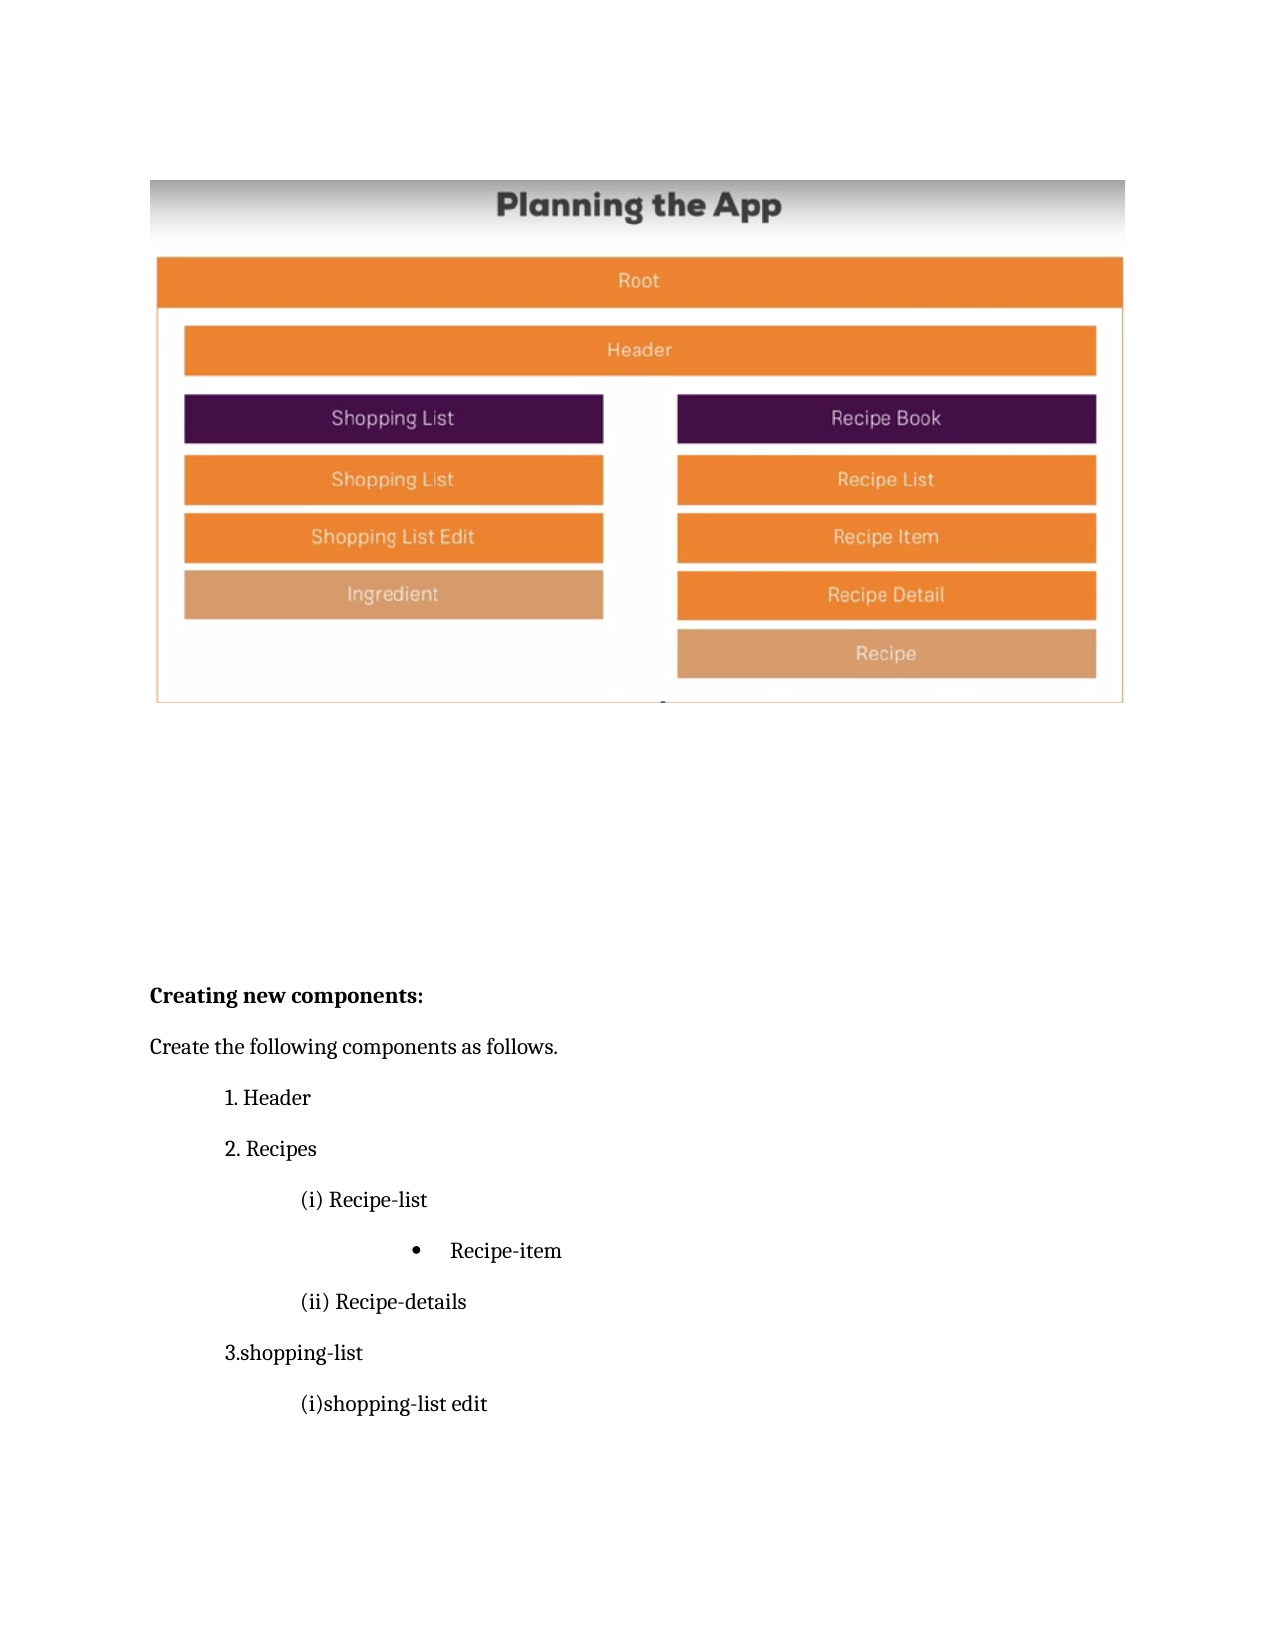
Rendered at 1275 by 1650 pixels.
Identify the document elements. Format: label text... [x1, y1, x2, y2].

list Recipe-item [412, 1238, 1125, 1264]
subtitle (ii) Recipe-details [150, 1289, 1125, 1315]
subtitle Creating new components: [150, 982, 1125, 1009]
text Create the following components as follows. [150, 1033, 1125, 1060]
picture [150, 180, 1125, 703]
text 1. Header [150, 1084, 1125, 1111]
text 3.shopping-list [150, 1340, 1125, 1366]
subtitle (i)shopping-list edit [150, 1391, 1125, 1417]
text (i) Recipe-list [150, 1187, 1125, 1213]
text 2. Recipes [150, 1136, 1125, 1162]
